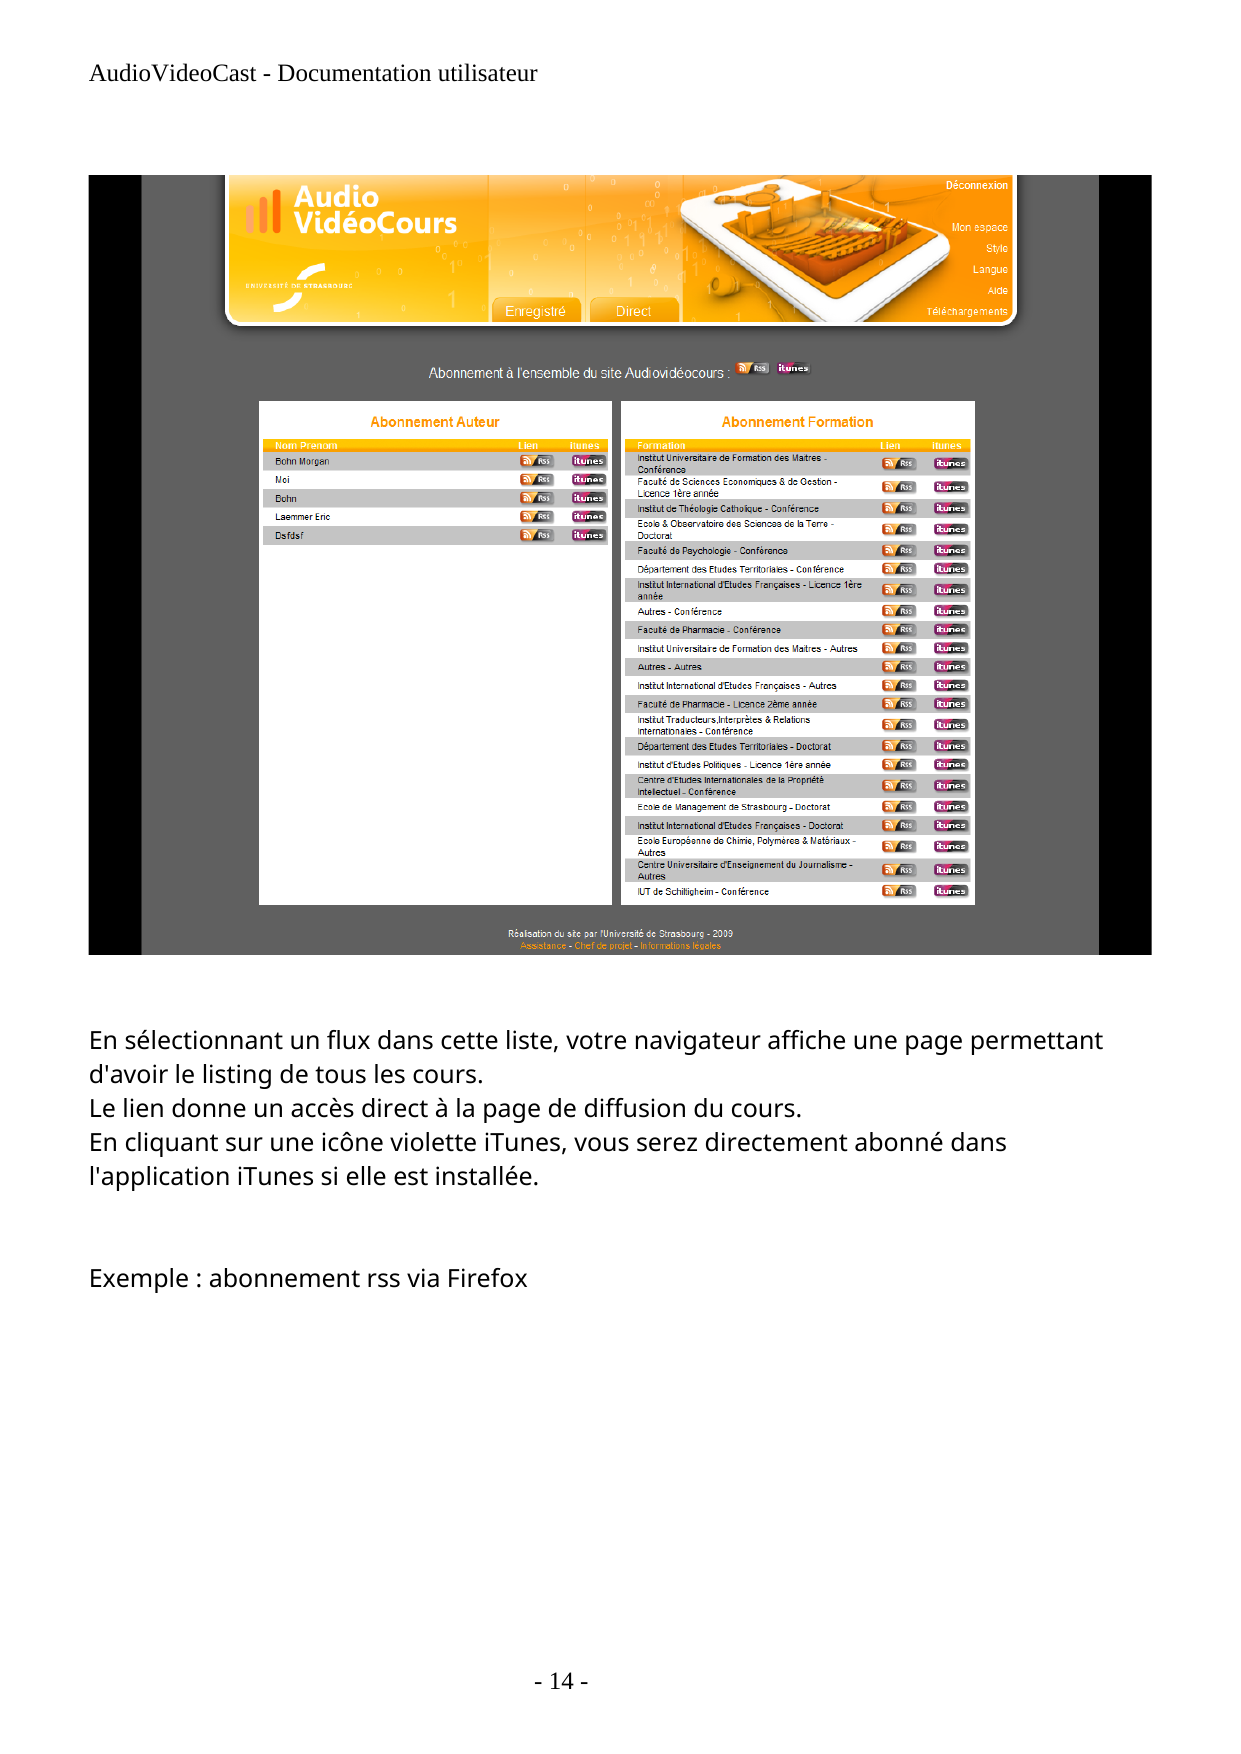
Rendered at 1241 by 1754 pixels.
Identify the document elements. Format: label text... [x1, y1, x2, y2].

text Exemple : abonnement rss via Firefox [88, 1261, 1152, 1295]
picture [88, 175, 1152, 955]
text En sélectionnant un flux dans cette liste, votre navigateur affiche une page permettant d'avoir le listing de tous les cours. [88, 1022, 1152, 1091]
text Le lien donne un accès direct à la page de diffusion du cours. [88, 1091, 1152, 1125]
text En cliquant sur une icône violette iTunes, vous serez directement abonné dans l'application iTunes si elle est installée. [88, 1125, 1152, 1193]
